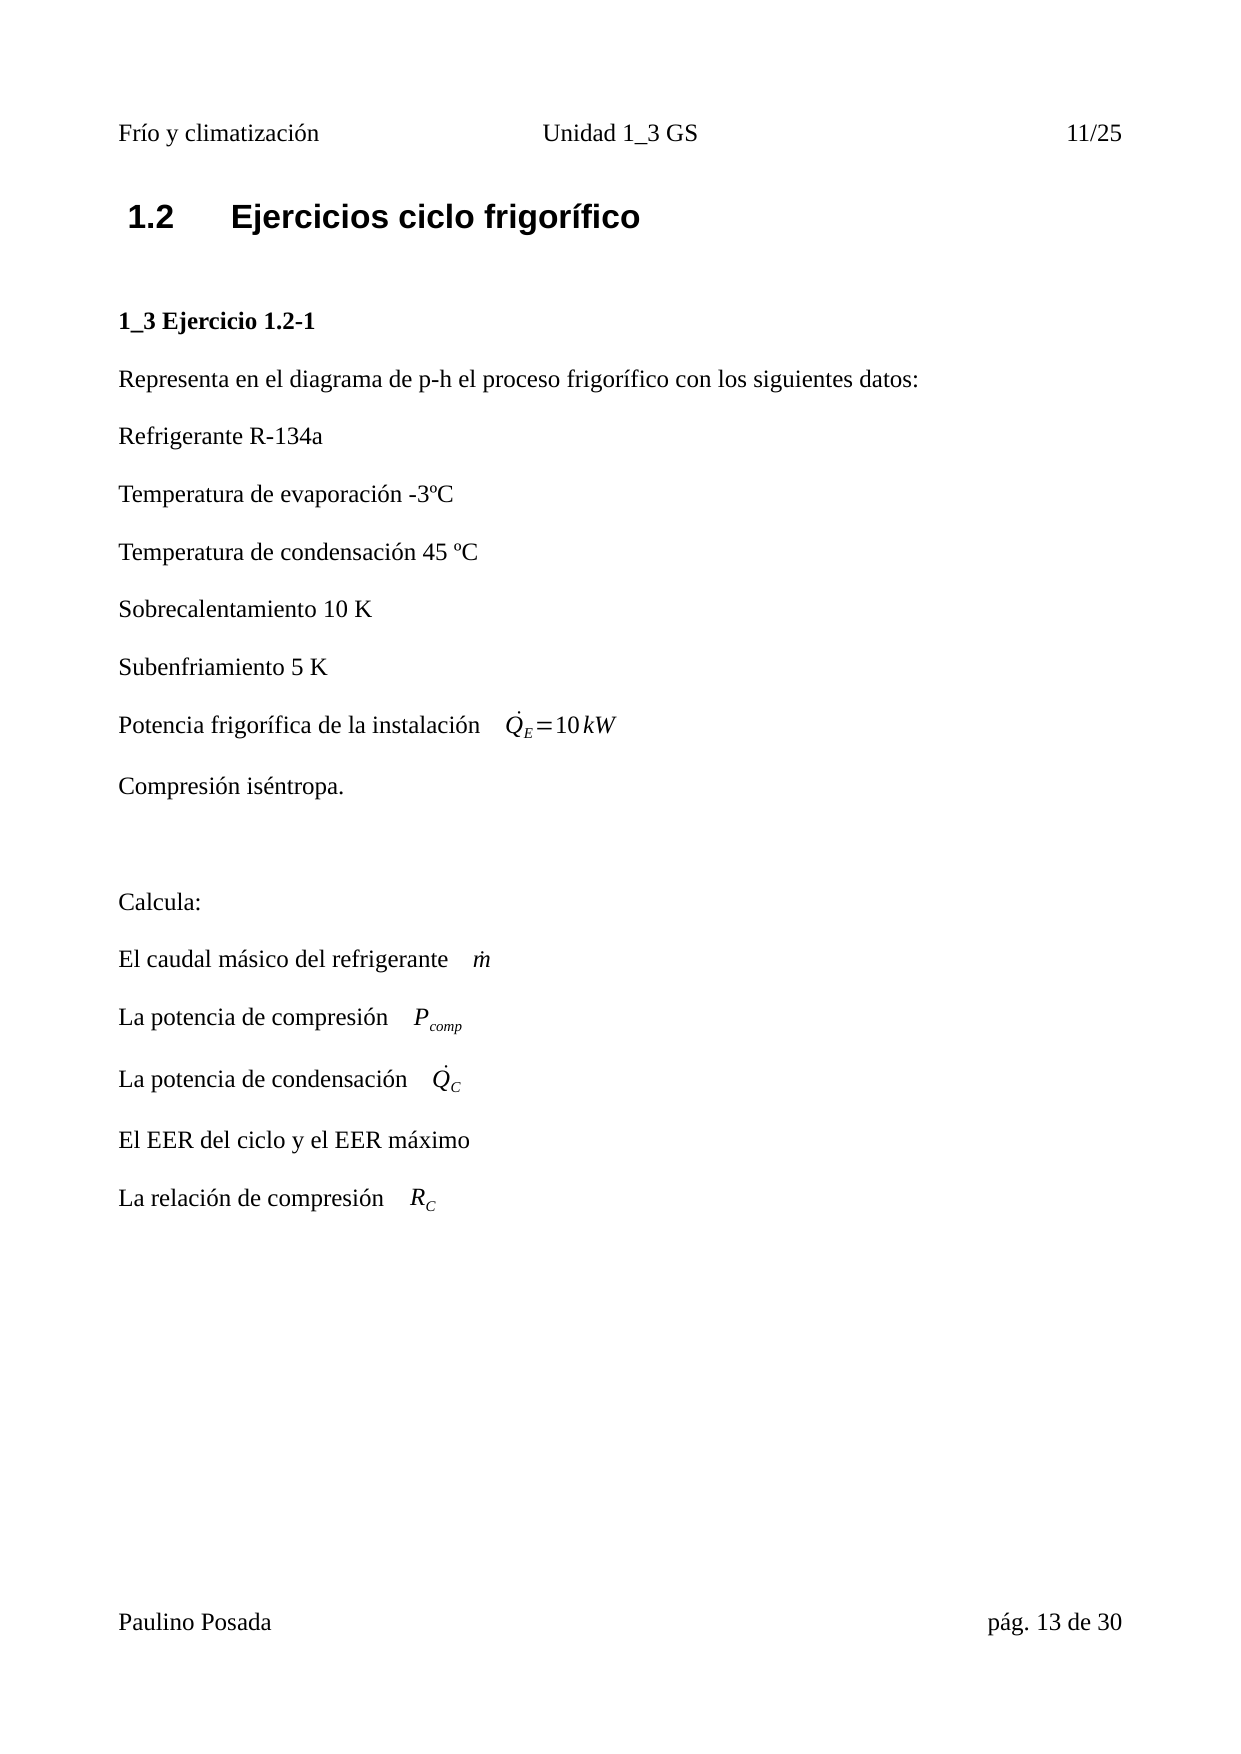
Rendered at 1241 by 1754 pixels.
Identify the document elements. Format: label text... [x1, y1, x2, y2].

text Representa en el diagrama de p-h el proceso frigorífico con los siguientes datos: [118, 364, 1122, 392]
text La relación de compresión [118, 1183, 1122, 1215]
text Calcula: [118, 887, 1122, 916]
text Temperatura de condensación 45 ºC [118, 537, 1122, 566]
text Compresión iséntropa. [118, 771, 1122, 800]
text Refrigerante R-134a [118, 421, 1122, 450]
text La potencia de condensación [118, 1064, 1122, 1096]
text 1_3 Ejercicio 1.2-1 [118, 306, 1122, 335]
text Potencia frigorífica de la instalación [118, 710, 1122, 742]
text Sobrecalentamiento 10 K [118, 594, 1122, 623]
text El EER del ciclo y el EER máximo [118, 1125, 1122, 1154]
text El caudal másico del refrigerante [118, 944, 1122, 973]
text Subenfriamiento 5 K [118, 652, 1122, 681]
text La potencia de compresión [118, 1002, 1122, 1035]
subtitle Ejercicios ciclo frigorífico [118, 197, 1122, 236]
text Temperatura de evaporación -3ºC [118, 479, 1122, 508]
